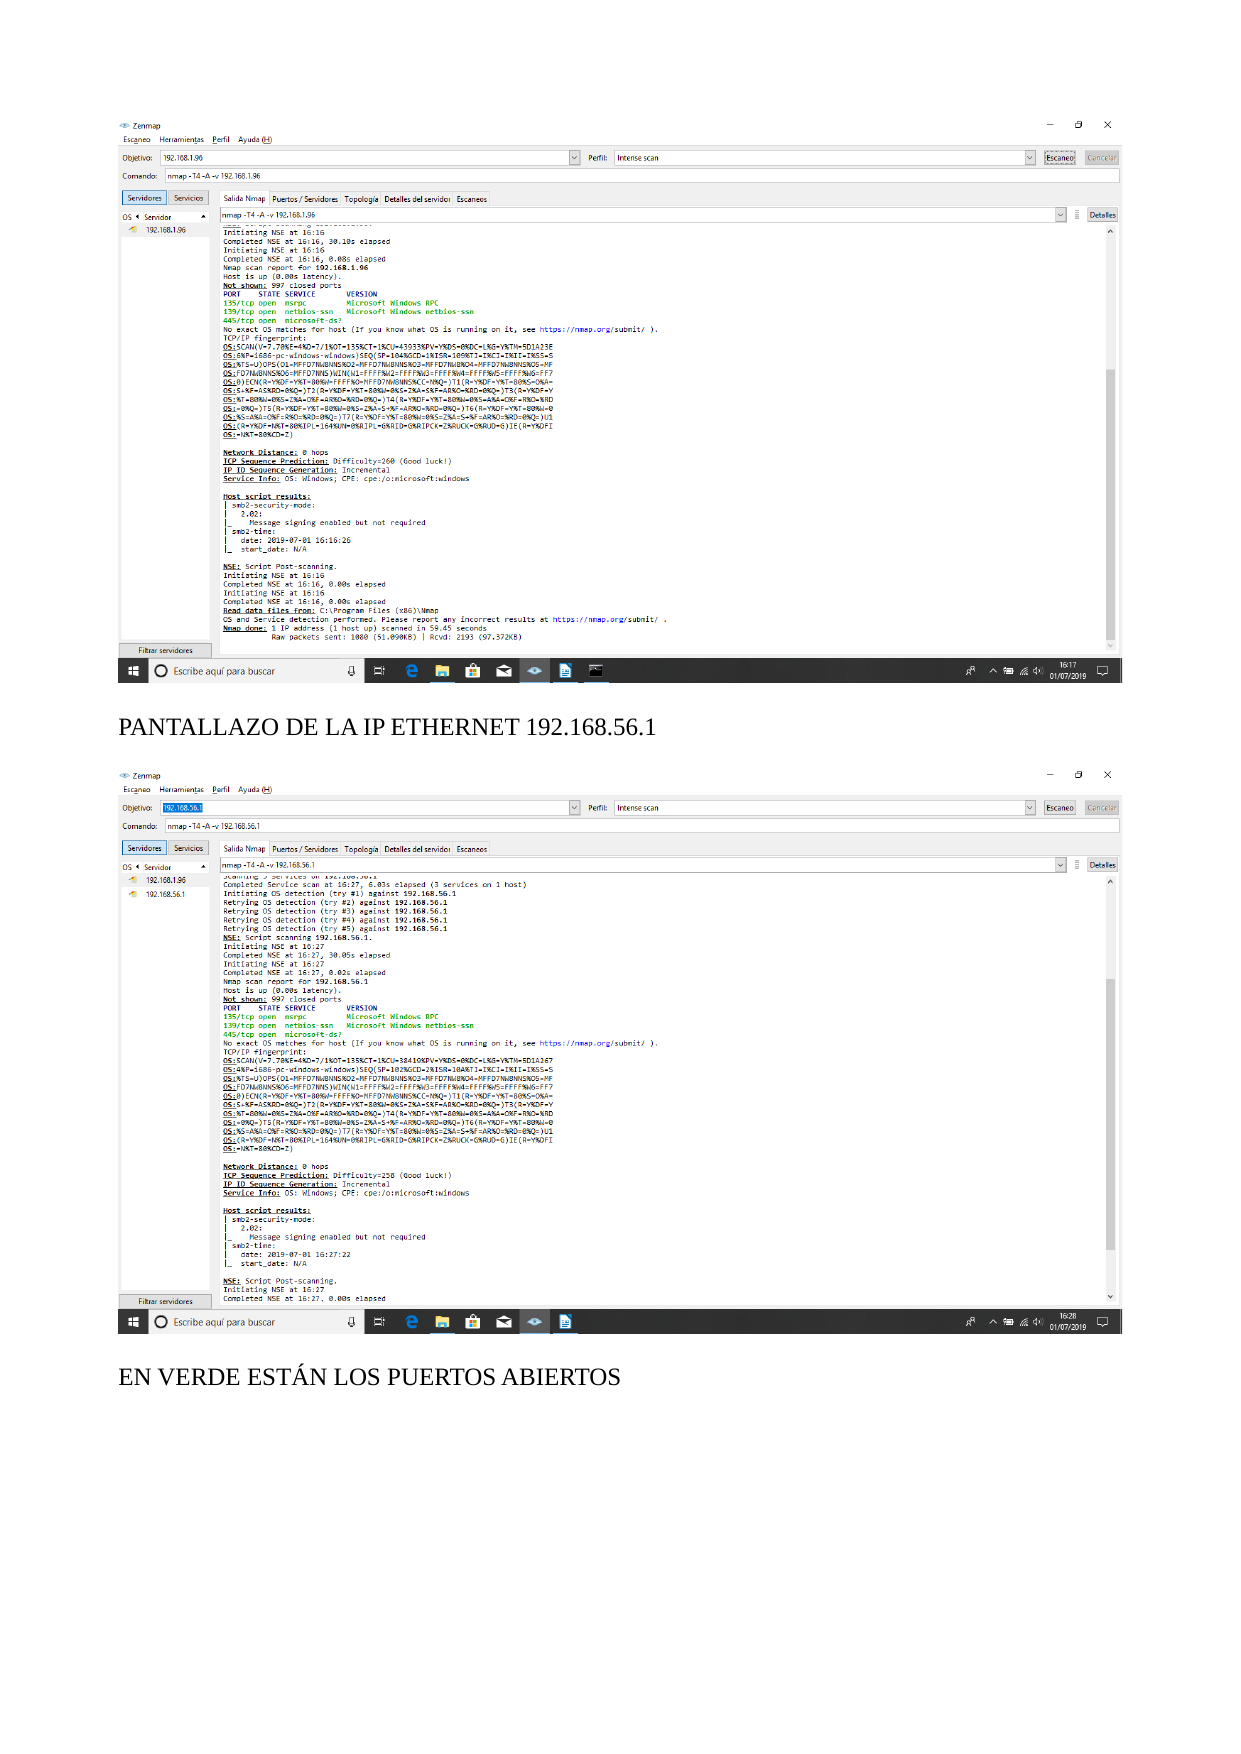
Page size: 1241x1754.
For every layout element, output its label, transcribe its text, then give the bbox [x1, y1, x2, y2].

picture [118, 118, 1123, 683]
text EN VERDE ESTÁN LOS PUERTOS ABIERTOS [118, 1362, 1122, 1391]
picture [118, 769, 1123, 1334]
text PANTALLAZO DE LA IP ETHERNET 192.168.56.1 [118, 712, 1122, 740]
